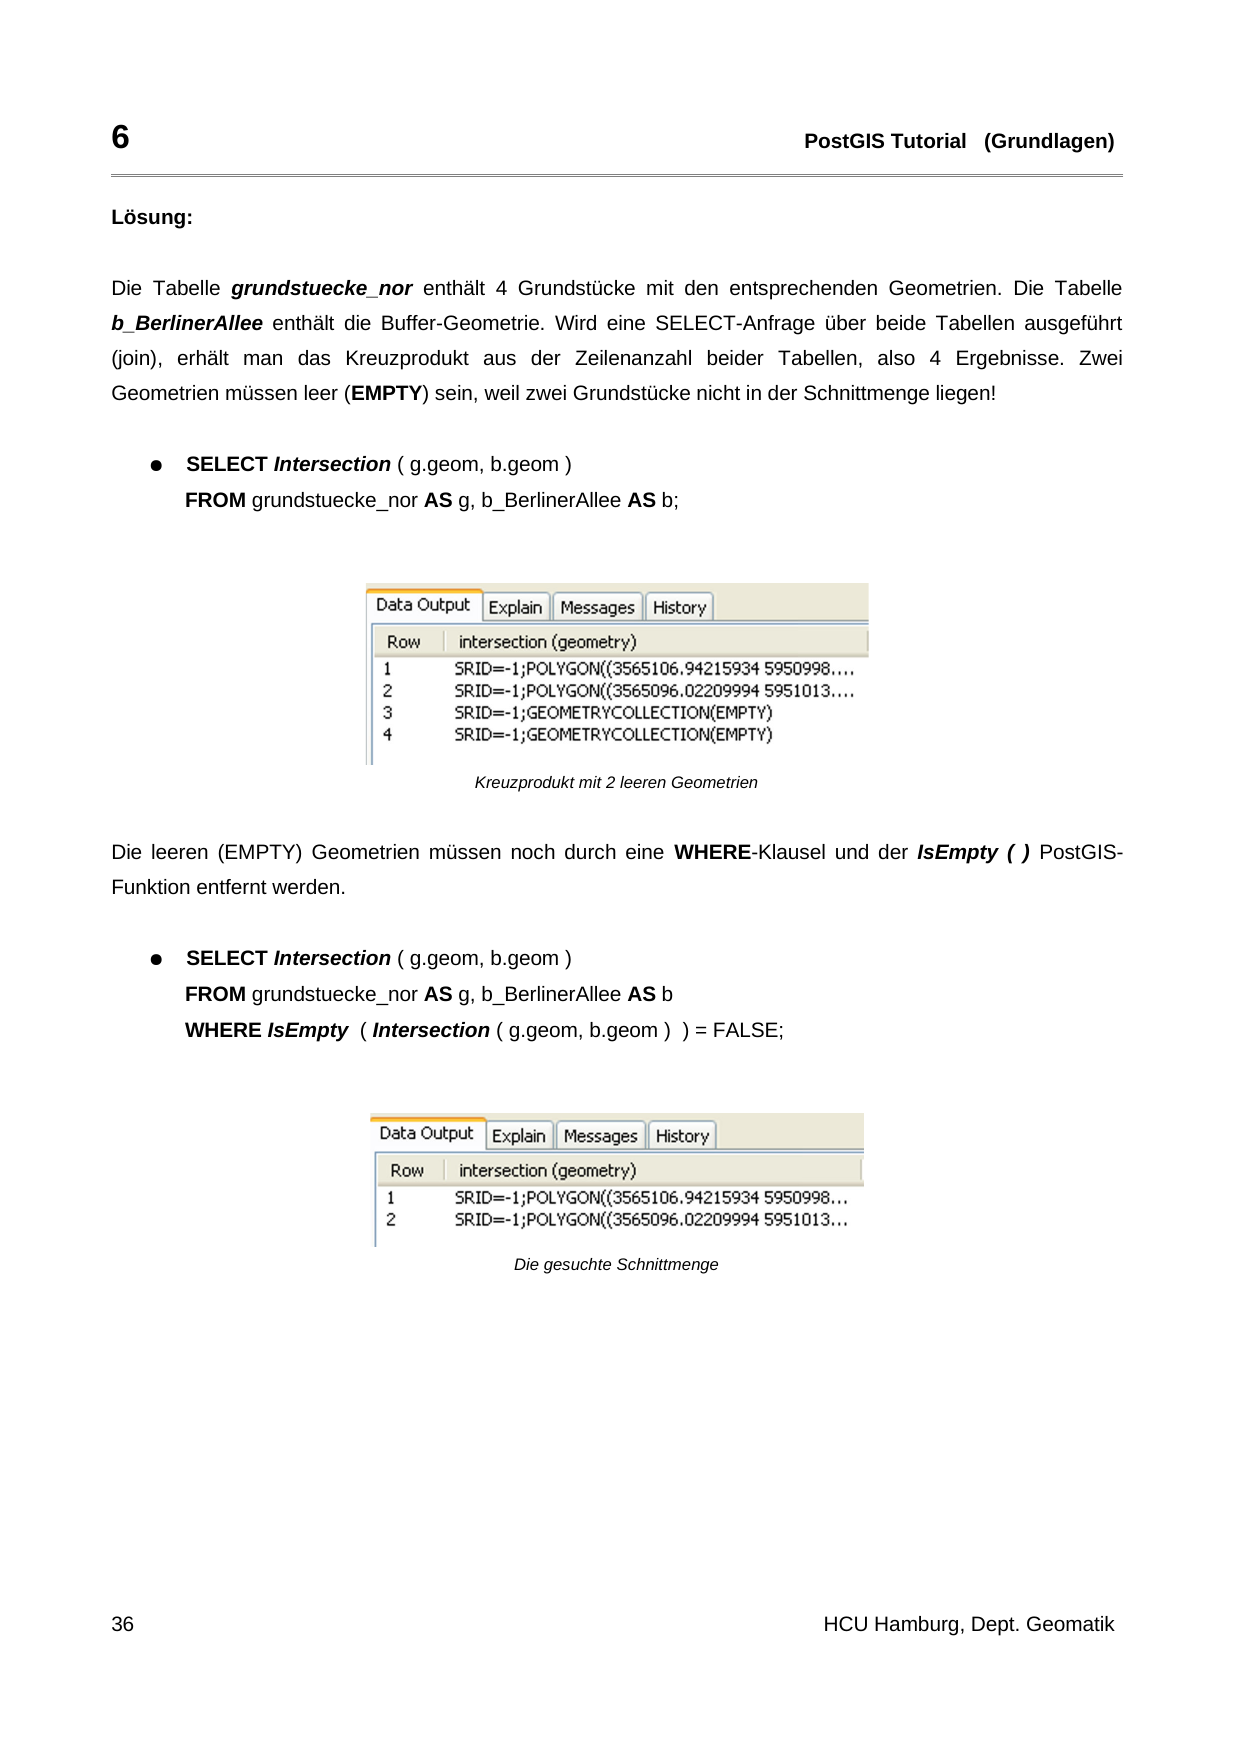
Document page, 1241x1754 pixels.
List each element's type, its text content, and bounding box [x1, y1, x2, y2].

text Lösung: [111, 206, 1123, 229]
list SELECT Intersection ( g.geom, b.geom ) [148, 453, 1123, 476]
list SELECT Intersection ( g.geom, b.geom ) [148, 947, 1123, 970]
text Die Tabelle grundstuecke_nor enthält 4 Grundstücke mit den entsprechenden Geometrien. Die Tabelle b_BerlinerAllee enthält die Buffer-Geometrie. Wird eine SELECT-Anfrage über beide Tabellen ausgeführt (join), erhält man das Kreuzprodukt aus der Zeilenanzahl beider Tabellen, also 4 Ergebnisse. Zwei Geometrien müssen leer (EMPTY) sein, weil zwei Grundstücke nicht in der Schnittmenge liegen! [111, 277, 1123, 405]
text Kreuzprodukt mit 2 leeren Geometrien [111, 596, 1123, 792]
picture [365, 583, 869, 765]
text WHERE IsEmpty ( Intersection ( g.geom, b.geom ) ) = FALSE; [185, 1018, 1123, 1042]
picture [370, 1113, 864, 1247]
text FROM grundstuecke_nor AS g, b_BerlinerAllee AS b [185, 983, 1123, 1006]
text FROM grundstuecke_nor AS g, b_BerlinerAllee AS b; [185, 489, 1123, 512]
text Die gesuchte Schnittmenge [111, 1126, 1123, 1274]
text Die leeren (EMPTY) Geometrien müssen noch durch eine WHERE-Klausel und der IsEmpty ( ) PostGIS-Funktion entfernt werden. [111, 841, 1123, 899]
